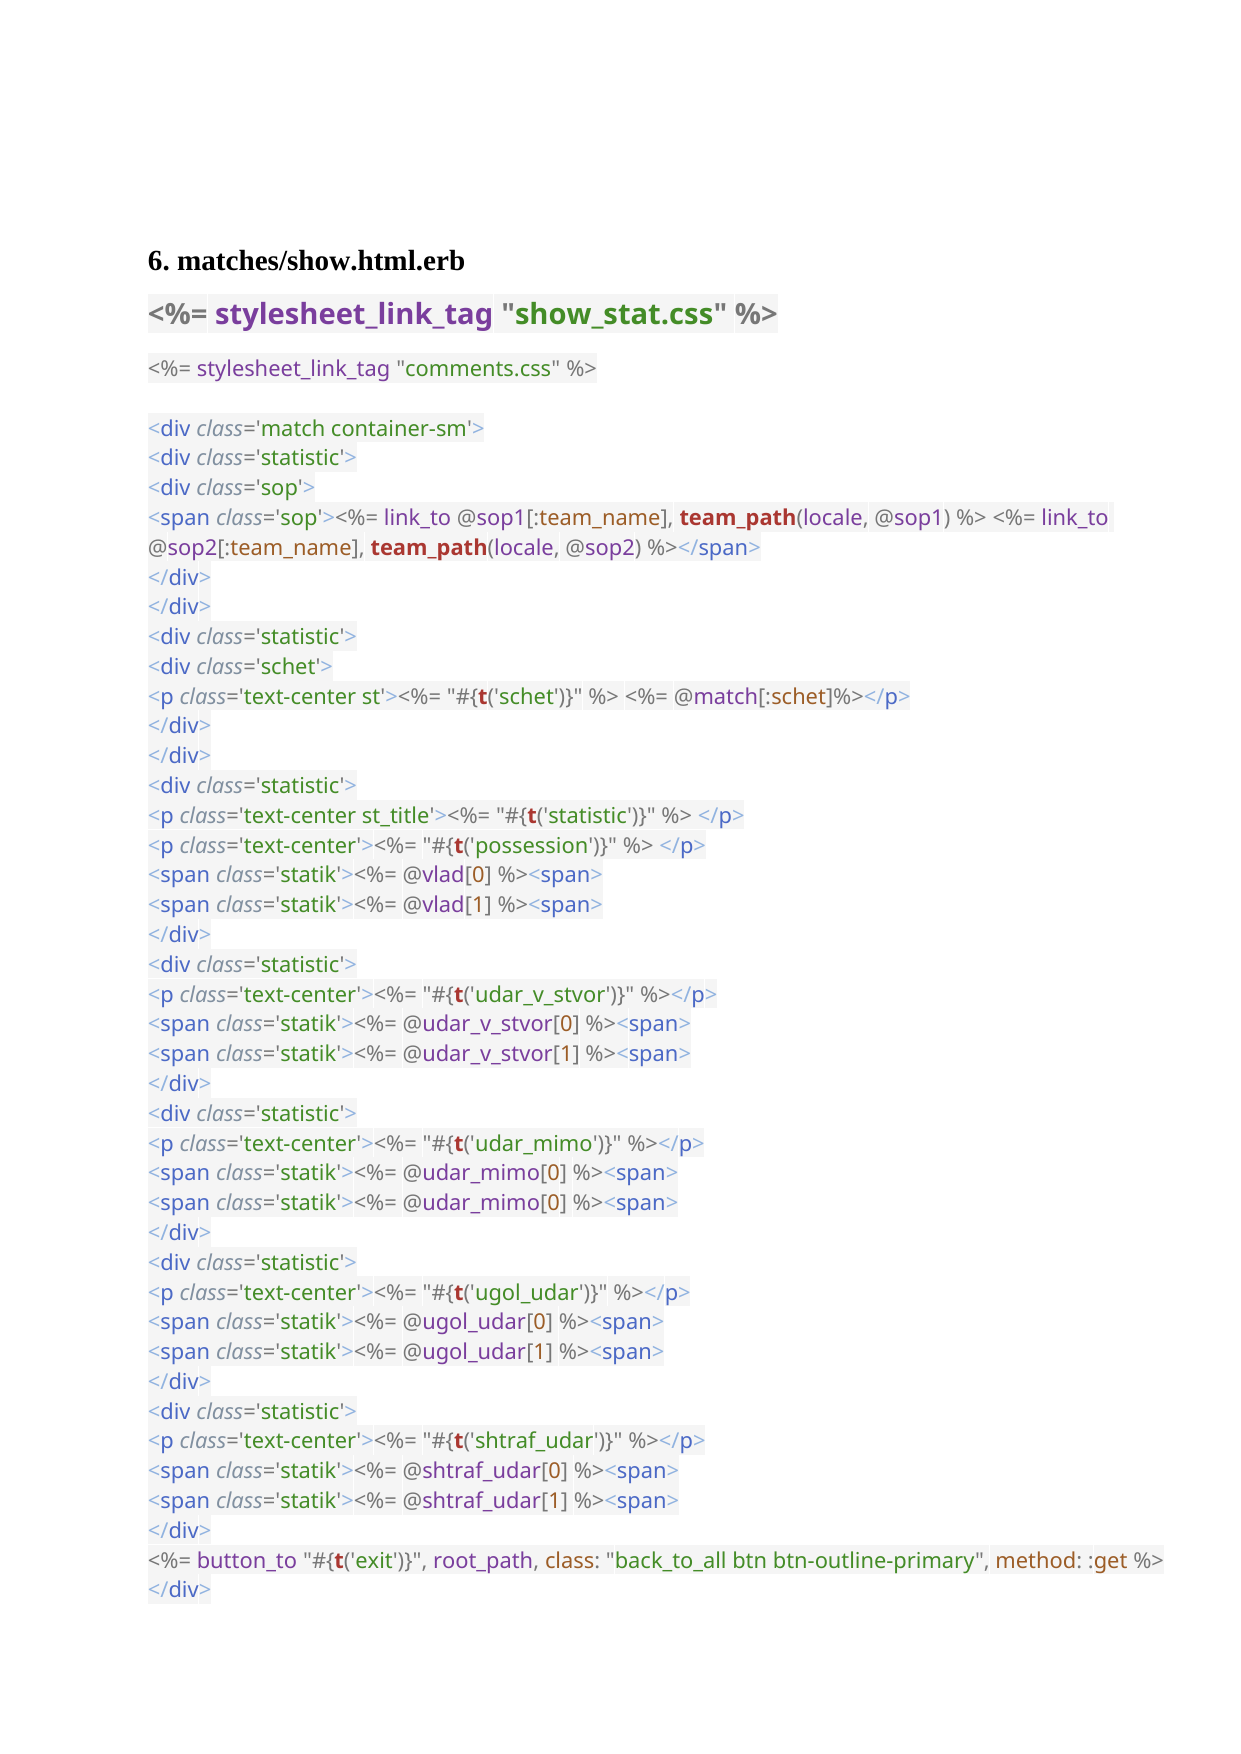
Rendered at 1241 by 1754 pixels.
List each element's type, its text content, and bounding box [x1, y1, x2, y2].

text </div> [148, 710, 1181, 740]
text <div class='match container-sm'> [148, 412, 1181, 442]
text <div class='statistic'> [148, 949, 1181, 978]
text </div> [148, 1217, 1181, 1247]
text <p class='text-center'><%= "#{t('udar_v_stvor')}" %></p> [148, 978, 1181, 1008]
text <%= stylesheet_link_tag "comments.css" %> [148, 353, 1181, 383]
text <span class='statik'><%= @vlad[1] %><span> [148, 889, 1181, 919]
text <span class='statik'><%= @udar_v_stvor[0] %><span> [148, 1008, 1181, 1038]
text </div> [148, 919, 1181, 949]
text <p class='text-center st'><%= "#{t('schet')}" %> <%= @match[:schet]%></p> [148, 681, 1181, 710]
text <p class='text-center'><%= "#{t('ugol_udar')}" %></p> [148, 1276, 1181, 1306]
text </div> [148, 591, 1181, 621]
text <div class='schet'> [148, 651, 1181, 681]
text <div class='sop'> [148, 472, 1181, 502]
text <p class='text-center'><%= "#{t('udar_mimo')}" %></p> [148, 1127, 1181, 1157]
text <span class='statik'><%= @udar_mimo[0] %><span> [148, 1157, 1181, 1187]
text <span class='statik'><%= @shtraf_udar[1] %><span> [148, 1485, 1181, 1515]
text <div class='statistic'> [148, 770, 1181, 800]
text <div class='statistic'> [148, 1247, 1181, 1276]
text <span class='statik'><%= @ugol_udar[0] %><span> [148, 1306, 1181, 1336]
text <div class='statistic'> [148, 1098, 1181, 1127]
text 6. matches/show.html.erb [148, 243, 1181, 277]
text </div> [148, 1515, 1181, 1544]
text <%= button_to "#{t('exit')}", root_path, class: "back_to_all btn btn-outline-primary", method: :get %> [148, 1544, 1181, 1574]
text <div class='statistic'> [148, 1396, 1181, 1425]
text </div> [148, 561, 1181, 591]
text <p class='text-center'><%= "#{t('shtraf_udar')}" %></p> [148, 1425, 1181, 1455]
text <p class='text-center st_title'><%= "#{t('statistic')}" %> </p> [148, 800, 1181, 829]
text </div> [148, 1068, 1181, 1098]
text <span class='statik'><%= @ugol_udar[1] %><span> [148, 1336, 1181, 1366]
text <%= stylesheet_link_tag "show_stat.css" %> [148, 293, 1181, 333]
text <div class='statistic'> [148, 442, 1181, 472]
text <span class='statik'><%= @shtraf_udar[0] %><span> [148, 1455, 1181, 1485]
text </div> [148, 1574, 1181, 1604]
text <span class='statik'><%= @udar_mimo[0] %><span> [148, 1187, 1181, 1217]
text <p class='text-center'><%= "#{t('possession')}" %> </p> [148, 829, 1181, 859]
text </div> [148, 1366, 1181, 1396]
text <span class='statik'><%= @udar_v_stvor[1] %><span> [148, 1038, 1181, 1068]
text <span class='statik'><%= @vlad[0] %><span> [148, 859, 1181, 889]
text <span class='sop'><%= link_to @sop1[:team_name], team_path(locale, @sop1) %> <%= link_to @sop2[:team_name], team_path(locale, @sop2) %></span> [148, 502, 1181, 561]
text <div class='statistic'> [148, 621, 1181, 651]
text </div> [148, 740, 1181, 770]
